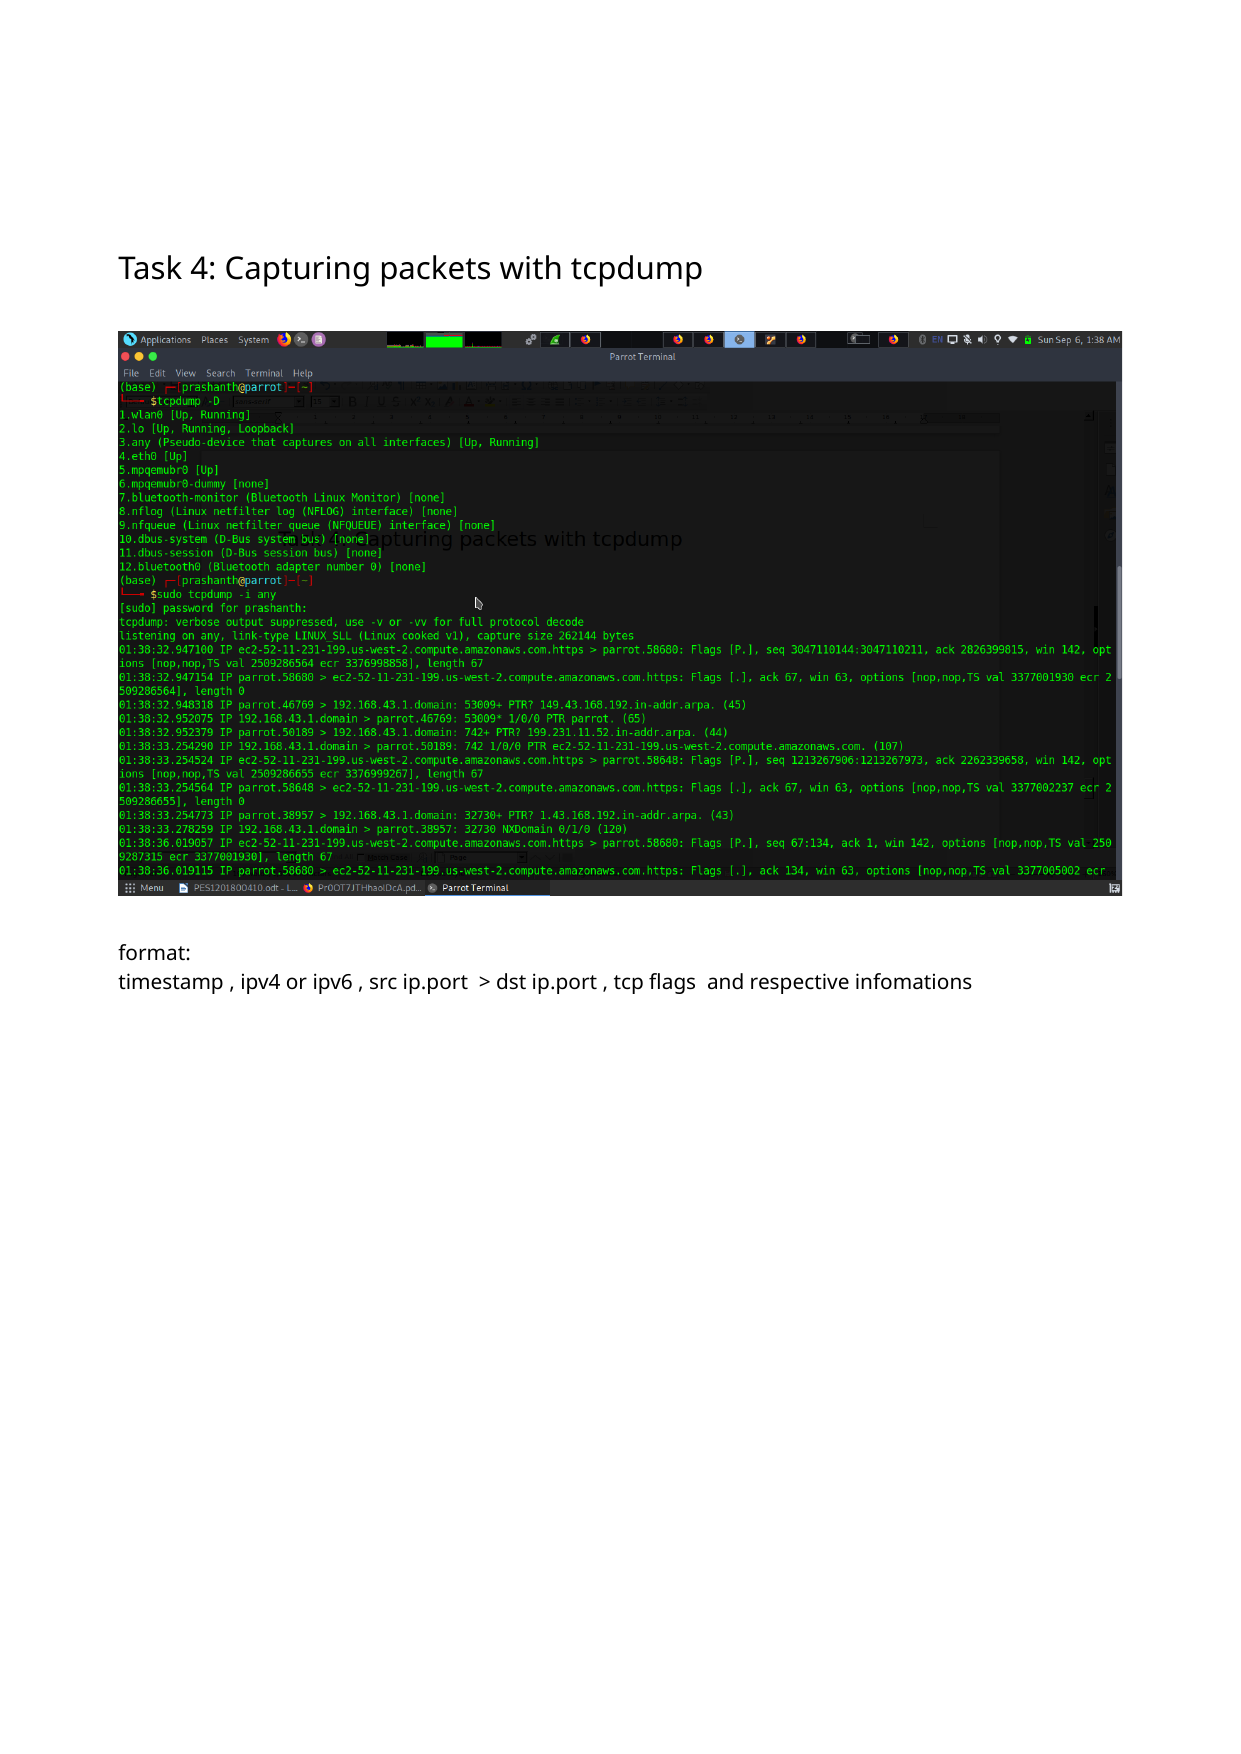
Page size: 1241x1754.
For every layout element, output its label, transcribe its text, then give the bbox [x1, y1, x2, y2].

text Task 4: Capturing packets with tcpdump [118, 246, 1122, 288]
picture [118, 331, 1123, 896]
text format: [118, 938, 1122, 967]
text timestamp , ipv4 or ipv6 , src ip.port > dst ip.port , tcp flags and respective infomations [118, 967, 1122, 995]
